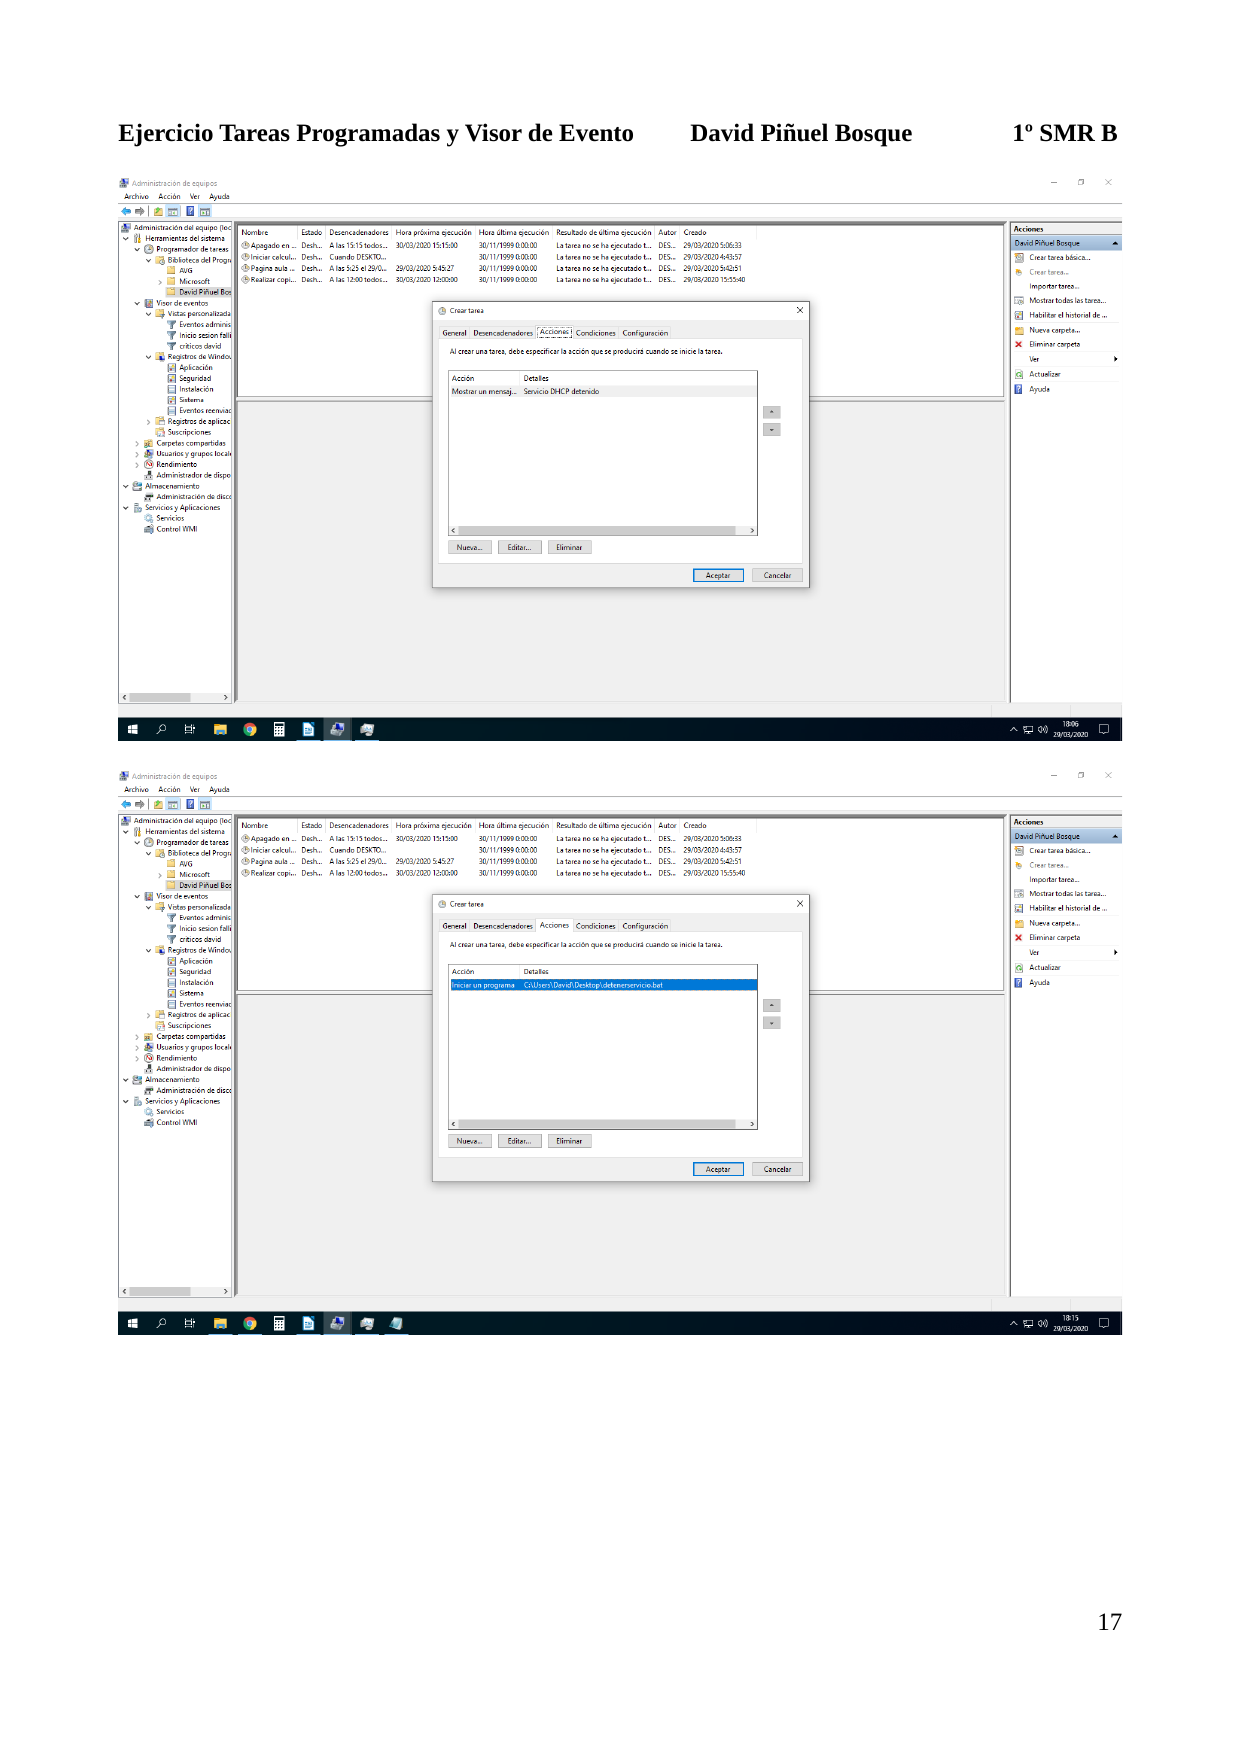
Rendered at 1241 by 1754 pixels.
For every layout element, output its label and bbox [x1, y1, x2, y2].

picture [118, 769, 1123, 1335]
picture [118, 176, 1123, 741]
